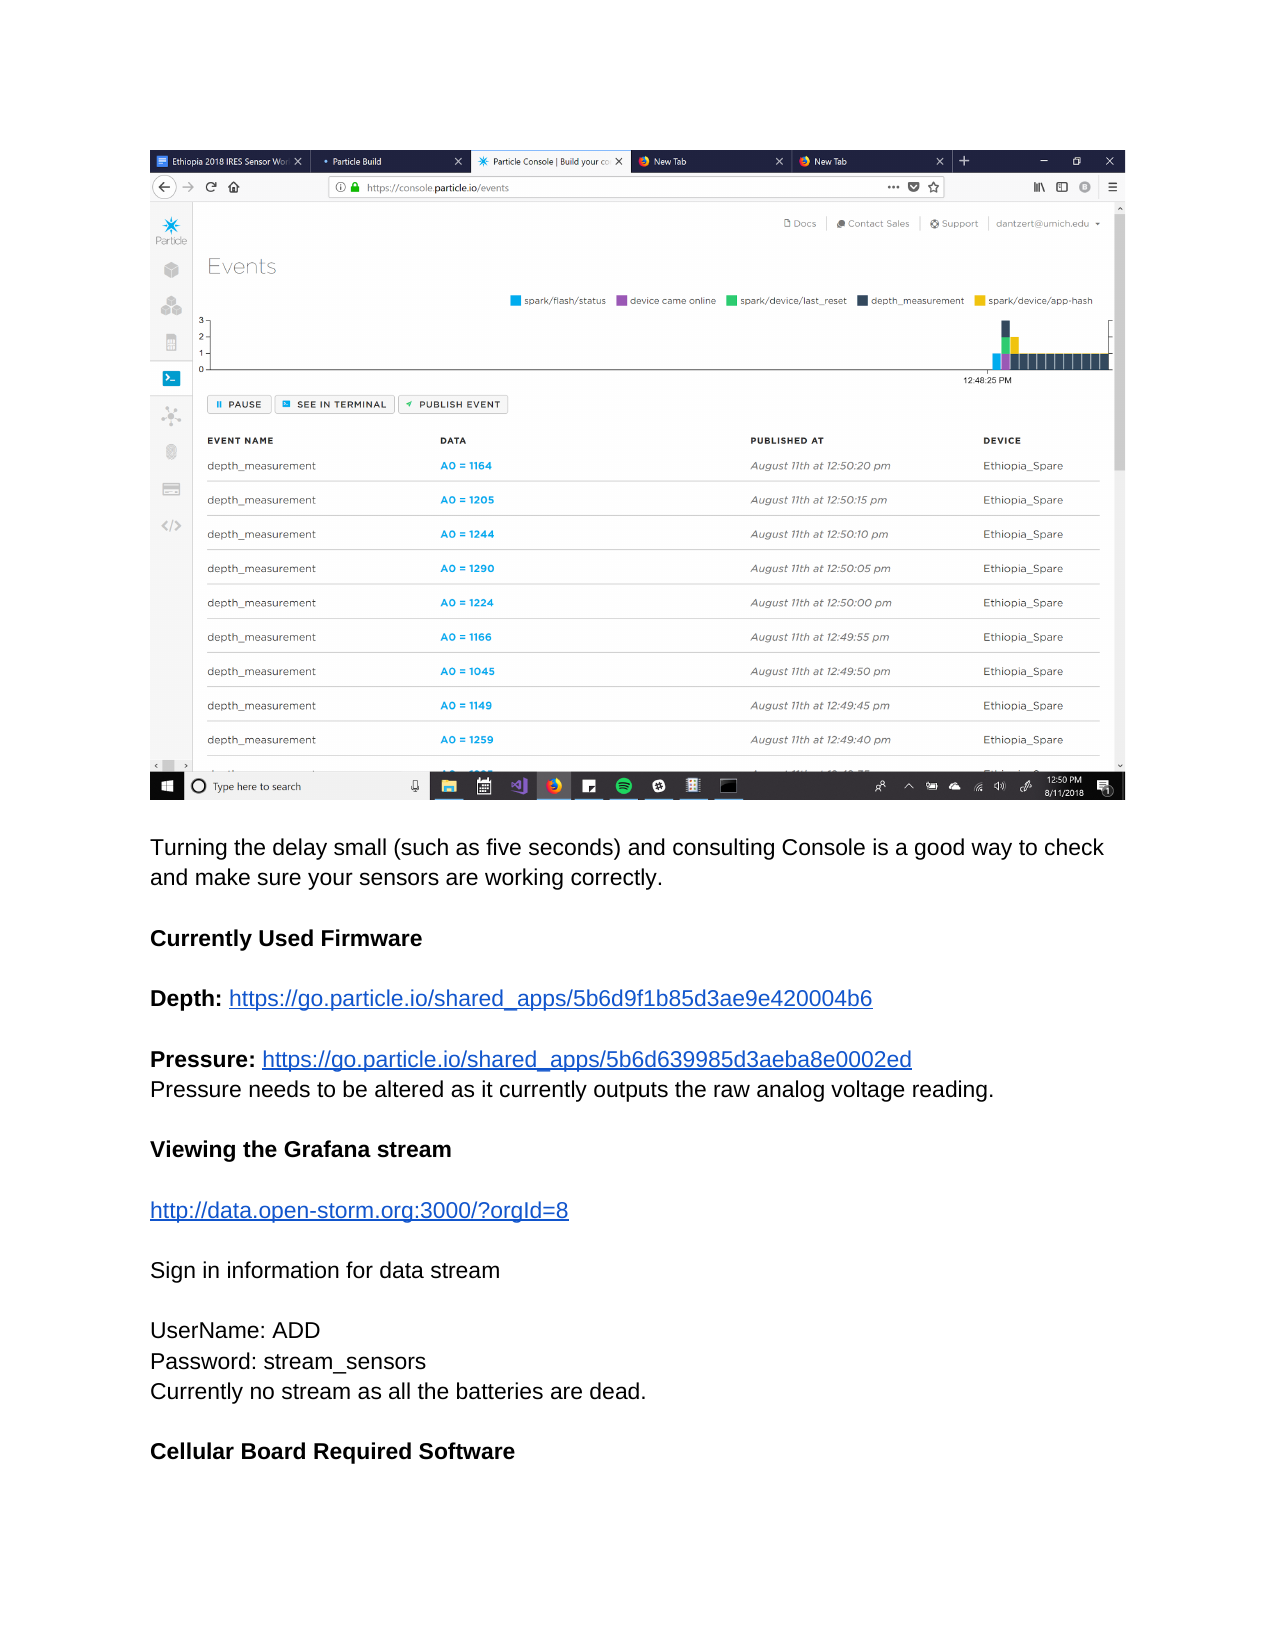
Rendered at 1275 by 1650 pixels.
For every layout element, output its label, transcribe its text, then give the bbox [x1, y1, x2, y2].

text Turning the delay small (such as five seconds) and consulting Console is a good way to check and make sure your sensors are working correctly. [150, 834, 1125, 891]
text Sign in information for data stream [150, 1257, 1125, 1283]
text Viewing the Grafana stream [150, 1136, 1125, 1162]
text http://data.open-storm.org:3000/?orgId=8 [150, 1197, 1125, 1223]
text Cellular Board Required Software [150, 1438, 1125, 1464]
text Currently Used Firmware [150, 925, 1125, 951]
text Pressure: https://go.particle.io/shared_apps/5b6d639985d3aeba8e0002ed [150, 1046, 1125, 1072]
text Depth: https://go.particle.io/shared_apps/5b6d9f1b85d3ae9e420004b6 [150, 985, 1125, 1011]
picture [150, 150, 1125, 800]
text Pressure needs to be altered as it currently outputs the raw analog voltage reading. [150, 1076, 1125, 1102]
text UserName: ADD [150, 1317, 1125, 1344]
text Password: stream_sensors [150, 1348, 1125, 1374]
text Currently no stream as all the batteries are dead. [150, 1378, 1125, 1404]
